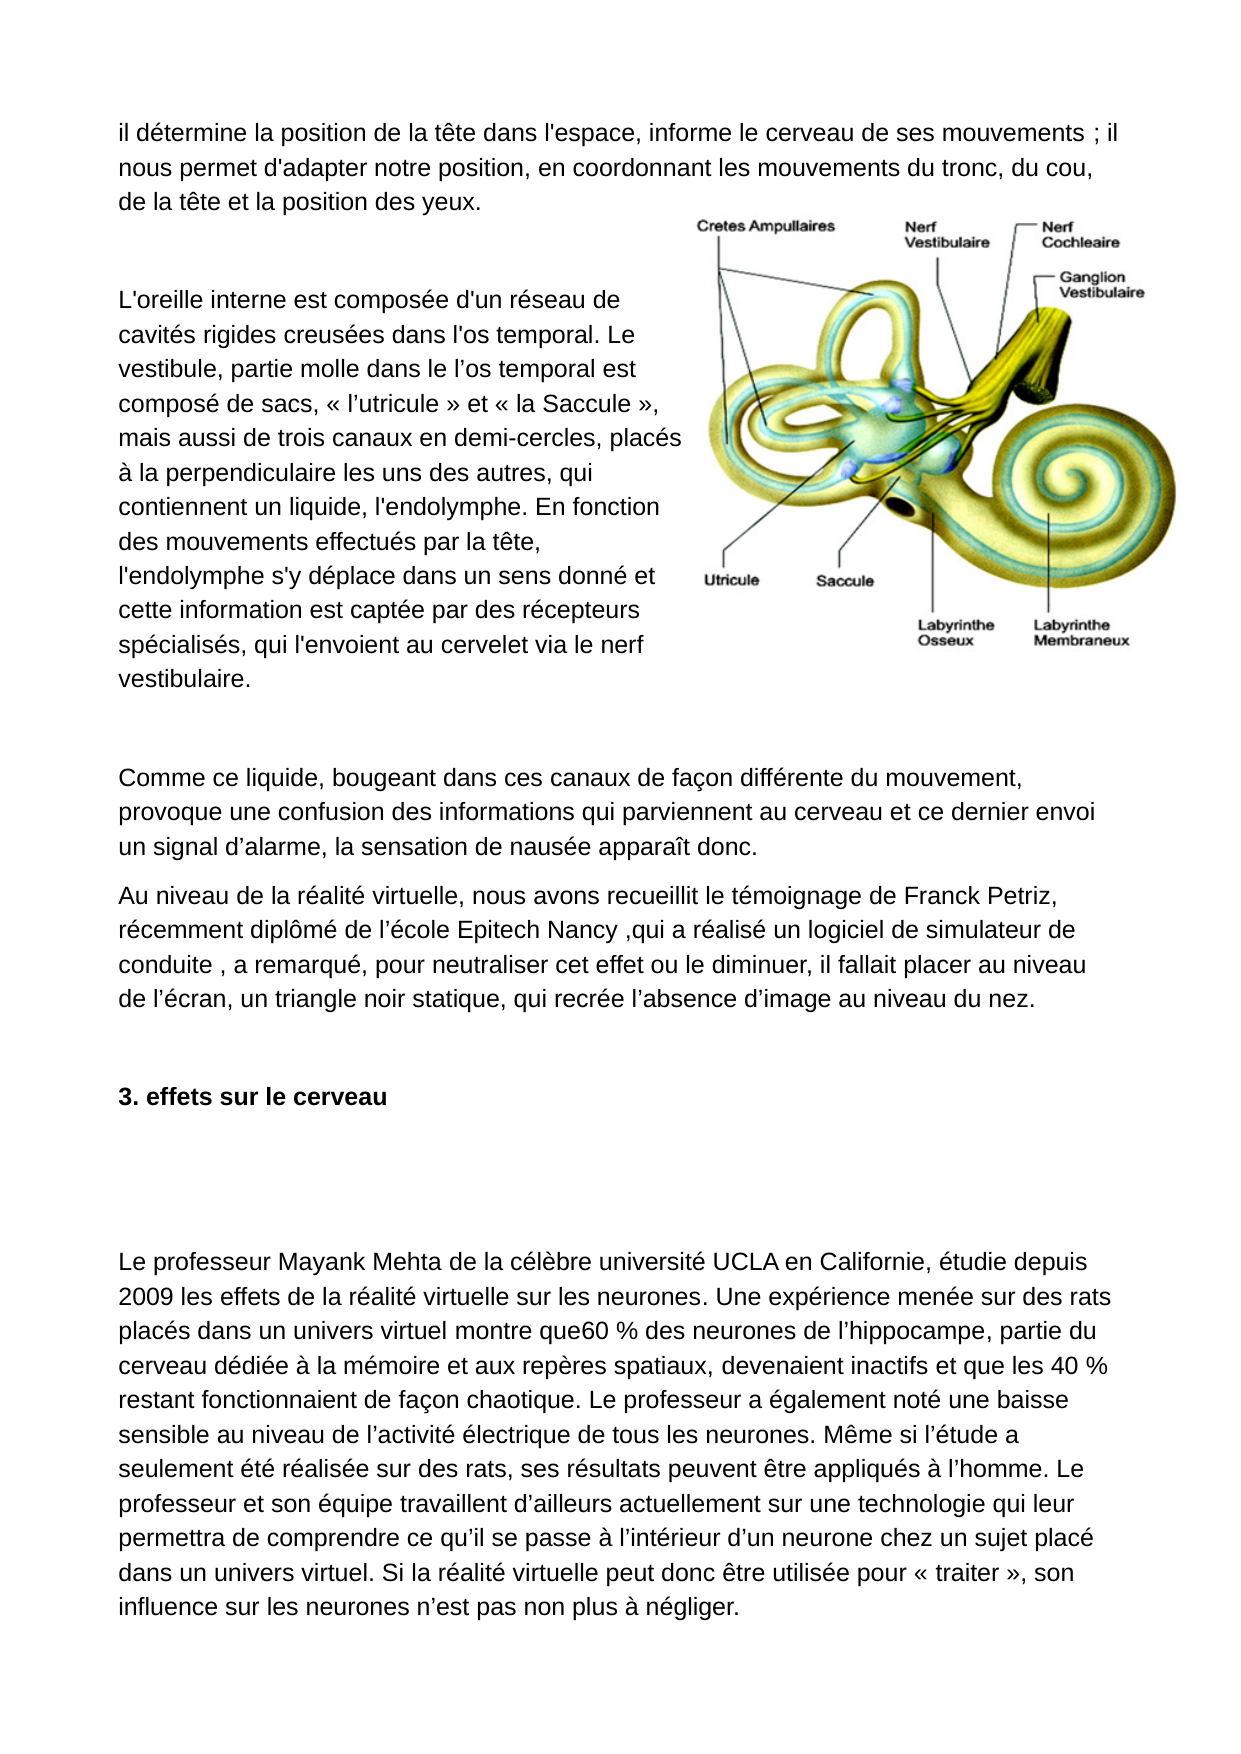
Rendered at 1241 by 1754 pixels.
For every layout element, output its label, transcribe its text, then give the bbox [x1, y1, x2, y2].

text Au niveau de la réalité virtuelle, nous avons recueillit le témoignage de Franck Petriz, récemment diplômé de l’école Epitech Nancy ,qui a réalisé un logiciel de simulateur de conduite , a remarqué, pour neutraliser cet effet ou le diminuer, il fallait placer au niveau de l’écran, un triangle noir statique, qui recrée l’absence d’image au niveau du nez. [118, 881, 1122, 1013]
text il détermine la position de la tête dans l'espace, informe le cerveau de ses mouvements ; il nous permet d'adapter notre position, en coordonnant les mouvements du tronc, du cou, de la tête et la position des yeux. [118, 118, 1122, 216]
text Comme ce liquide, bougeant dans ces canaux de façon différente du mouvement, provoque une confusion des informations qui parviennent au cerveau et ce dernier envoi un signal d’alarme, la sensation de nausée apparaît donc. [118, 763, 1122, 860]
text Le professeur Mayank Mehta de la célèbre université UCLA en Californie, étudie depuis 2009 les effets de la réalité virtuelle sur les neurones. Une expérience menée sur des rats placés dans un univers virtuel montre que60 % des neurones de l’hippocampe, partie du cerveau dédiée à la mémoire et aux repères spatiaux, devenaient inactifs et que les 40 % restant fonctionnaient de façon chaotique. Le professeur a également noté une baisse sensible au niveau de l’activité électrique de tous les neurones. Même si l’étude a seulement été réalisée sur des rats, ses résultats peuvent être appliqués à l’homme. Le professeur et son équipe travaillent d’ailleurs actuellement sur une technologie qui leur permettra de comprendre ce qu’il se passe à l’intérieur d’un neurone chez un sujet placé dans un univers virtuel. Si la réalité virtuelle peut donc être utilisée pour « traiter », son influence sur les neurones n’est pas non plus à négliger. [118, 1247, 1122, 1621]
picture [690, 211, 1182, 652]
text L'oreille interne est composée d'un réseau de cavités rigides creusées dans l'os temporal. Le vestibule, partie molle dans le l’os temporal est composé de sacs, « l’utricule » et « la Saccule », mais aussi de trois canaux en demi-cercles, placés à la perpendiculaire les uns des autres, qui contiennent un liquide, l'endolymphe. En fonction des mouvements effectués par la tête, l'endolymphe s'y déplace dans un sens donné et cette information est captée par des récepteurs spécialisés, qui l'envoient au cervelet via le nerf vestibulaire. [118, 285, 1122, 693]
text 3. effets sur le cerveau [118, 1082, 1122, 1111]
